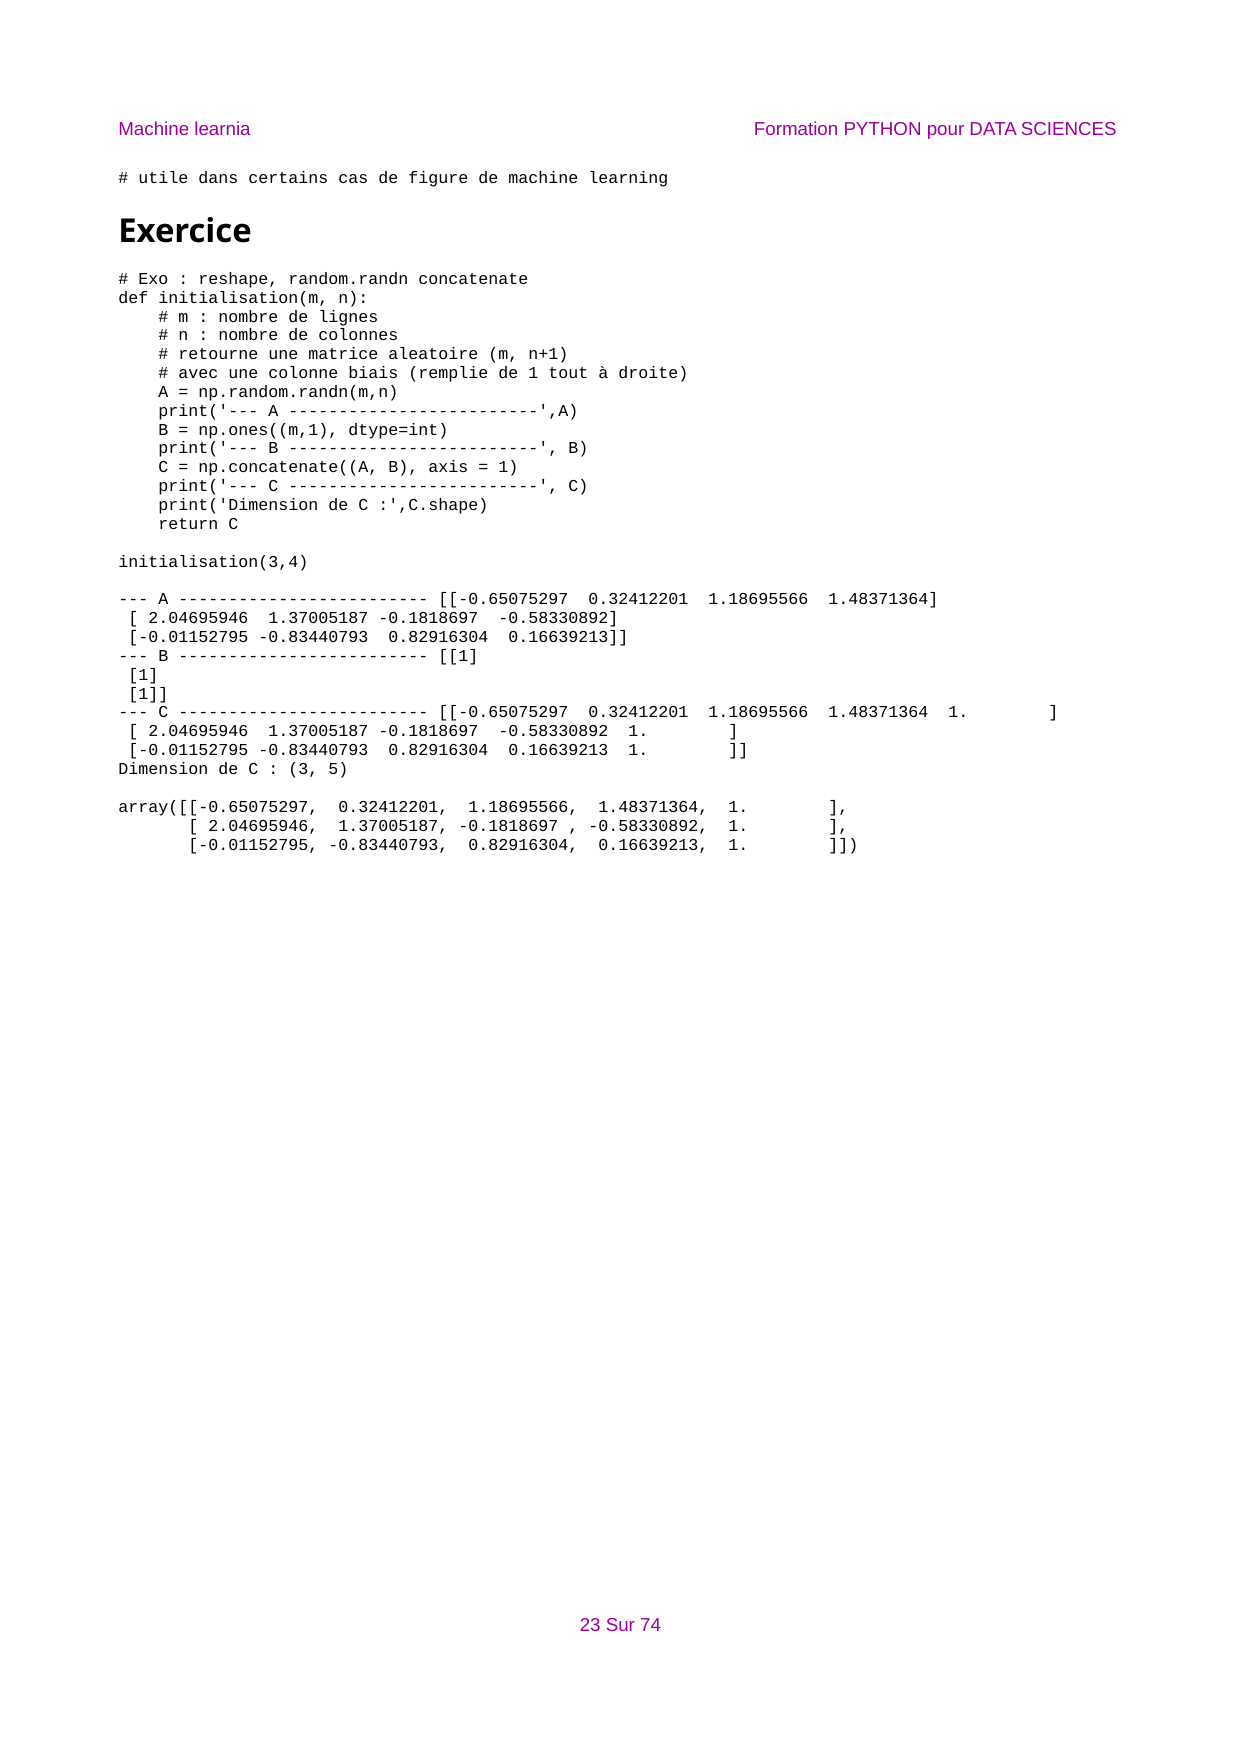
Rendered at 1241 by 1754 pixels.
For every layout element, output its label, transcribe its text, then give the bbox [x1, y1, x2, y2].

text Dimension de C : (3, 5) [118, 761, 1122, 779]
text --- B ------------------------- [[1] [118, 647, 1122, 666]
text A = np.random.randn(m,n) [118, 383, 1122, 402]
text --- C ------------------------- [[-0.65075297 0.32412201 1.18695566 1.48371364 1. ] [118, 704, 1122, 723]
text B = np.ones((m,1), dtype=int) [118, 421, 1122, 440]
text C = np.concatenate((A, B), axis = 1) [118, 459, 1122, 478]
text print('--- B -------------------------', B) [118, 440, 1122, 459]
text [1] [118, 666, 1122, 685]
text # n : nombre de colonnes [118, 327, 1122, 346]
text # avec une colonne biais (remplie de 1 tout à droite) [118, 365, 1122, 383]
text --- A ------------------------- [[-0.65075297 0.32412201 1.18695566 1.48371364] [118, 591, 1122, 610]
text return C [118, 516, 1122, 534]
text [-0.01152795, -0.83440793, 0.82916304, 0.16639213, 1. ]]) [118, 836, 1122, 855]
text [ 2.04695946, 1.37005187, -0.1818697 , -0.58330892, 1. ], [118, 817, 1122, 836]
text # Exo : reshape, random.randn concatenate [118, 270, 1122, 289]
text [ 2.04695946 1.37005187 -0.1818697 -0.58330892] [118, 610, 1122, 629]
text initialisation(3,4) [118, 553, 1122, 572]
text # retourne une matrice aleatoire (m, n+1) [118, 346, 1122, 365]
text [-0.01152795 -0.83440793 0.82916304 0.16639213]] [118, 629, 1122, 647]
text print('--- A -------------------------',A) [118, 402, 1122, 421]
text # m : nombre de lignes [118, 308, 1122, 327]
subtitle Exercice [118, 207, 1122, 252]
text array([[-0.65075297, 0.32412201, 1.18695566, 1.48371364, 1. ], [118, 798, 1122, 817]
text [ 2.04695946 1.37005187 -0.1818697 -0.58330892 1. ] [118, 723, 1122, 742]
text [-0.01152795 -0.83440793 0.82916304 0.16639213 1. ]] [118, 742, 1122, 761]
text print('--- C -------------------------', C) [118, 478, 1122, 497]
text # utile dans certains cas de figure de machine learning [118, 169, 1122, 188]
text [1]] [118, 685, 1122, 704]
text print('Dimension de C :',C.shape) [118, 497, 1122, 516]
text def initialisation(m, n): [118, 289, 1122, 308]
